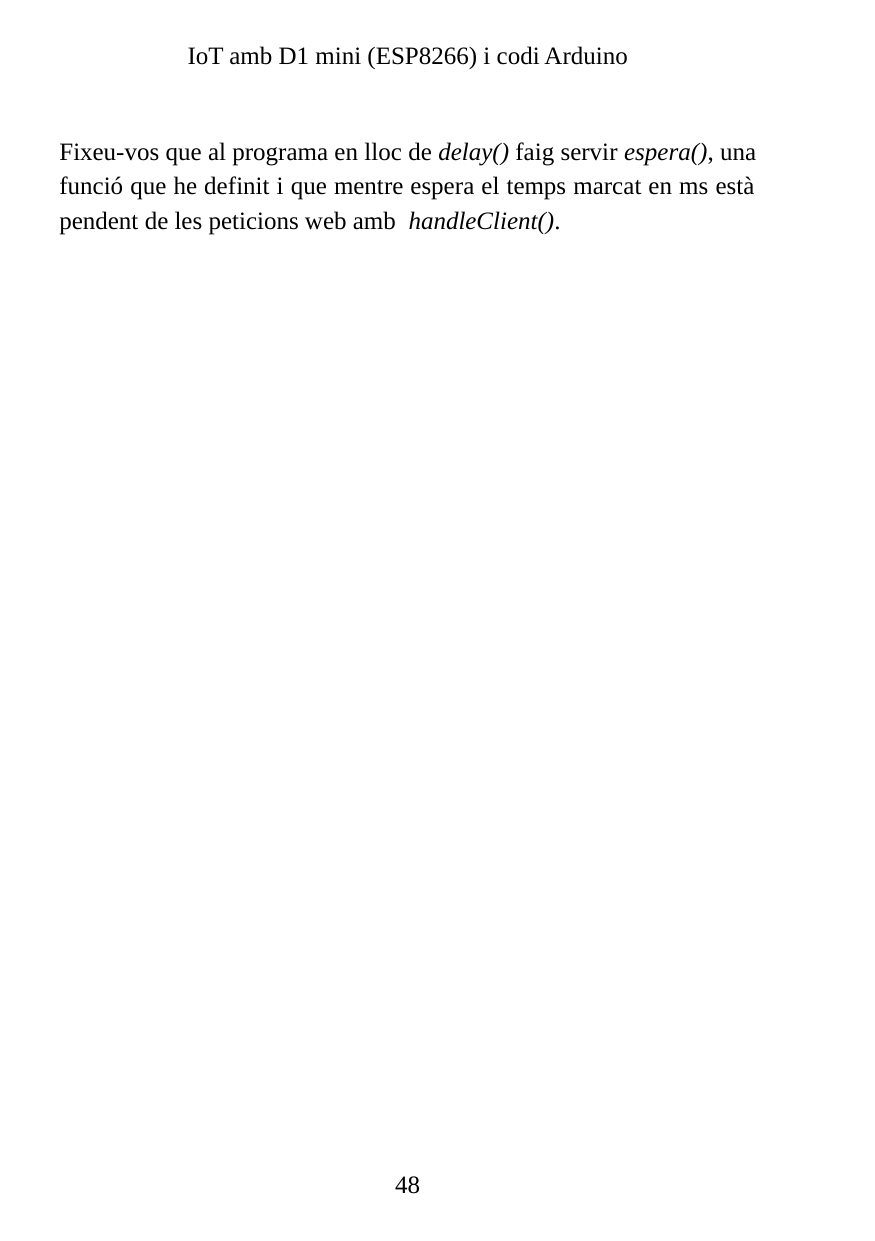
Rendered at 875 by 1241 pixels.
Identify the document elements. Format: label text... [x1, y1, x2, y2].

text Fixeu-vos que al programa en lloc de delay() faig servir espera(), una funció que he definit i que mentre espera el temps marcat en ms està pendent de les peticions web amb handleClient(). [59, 137, 756, 234]
